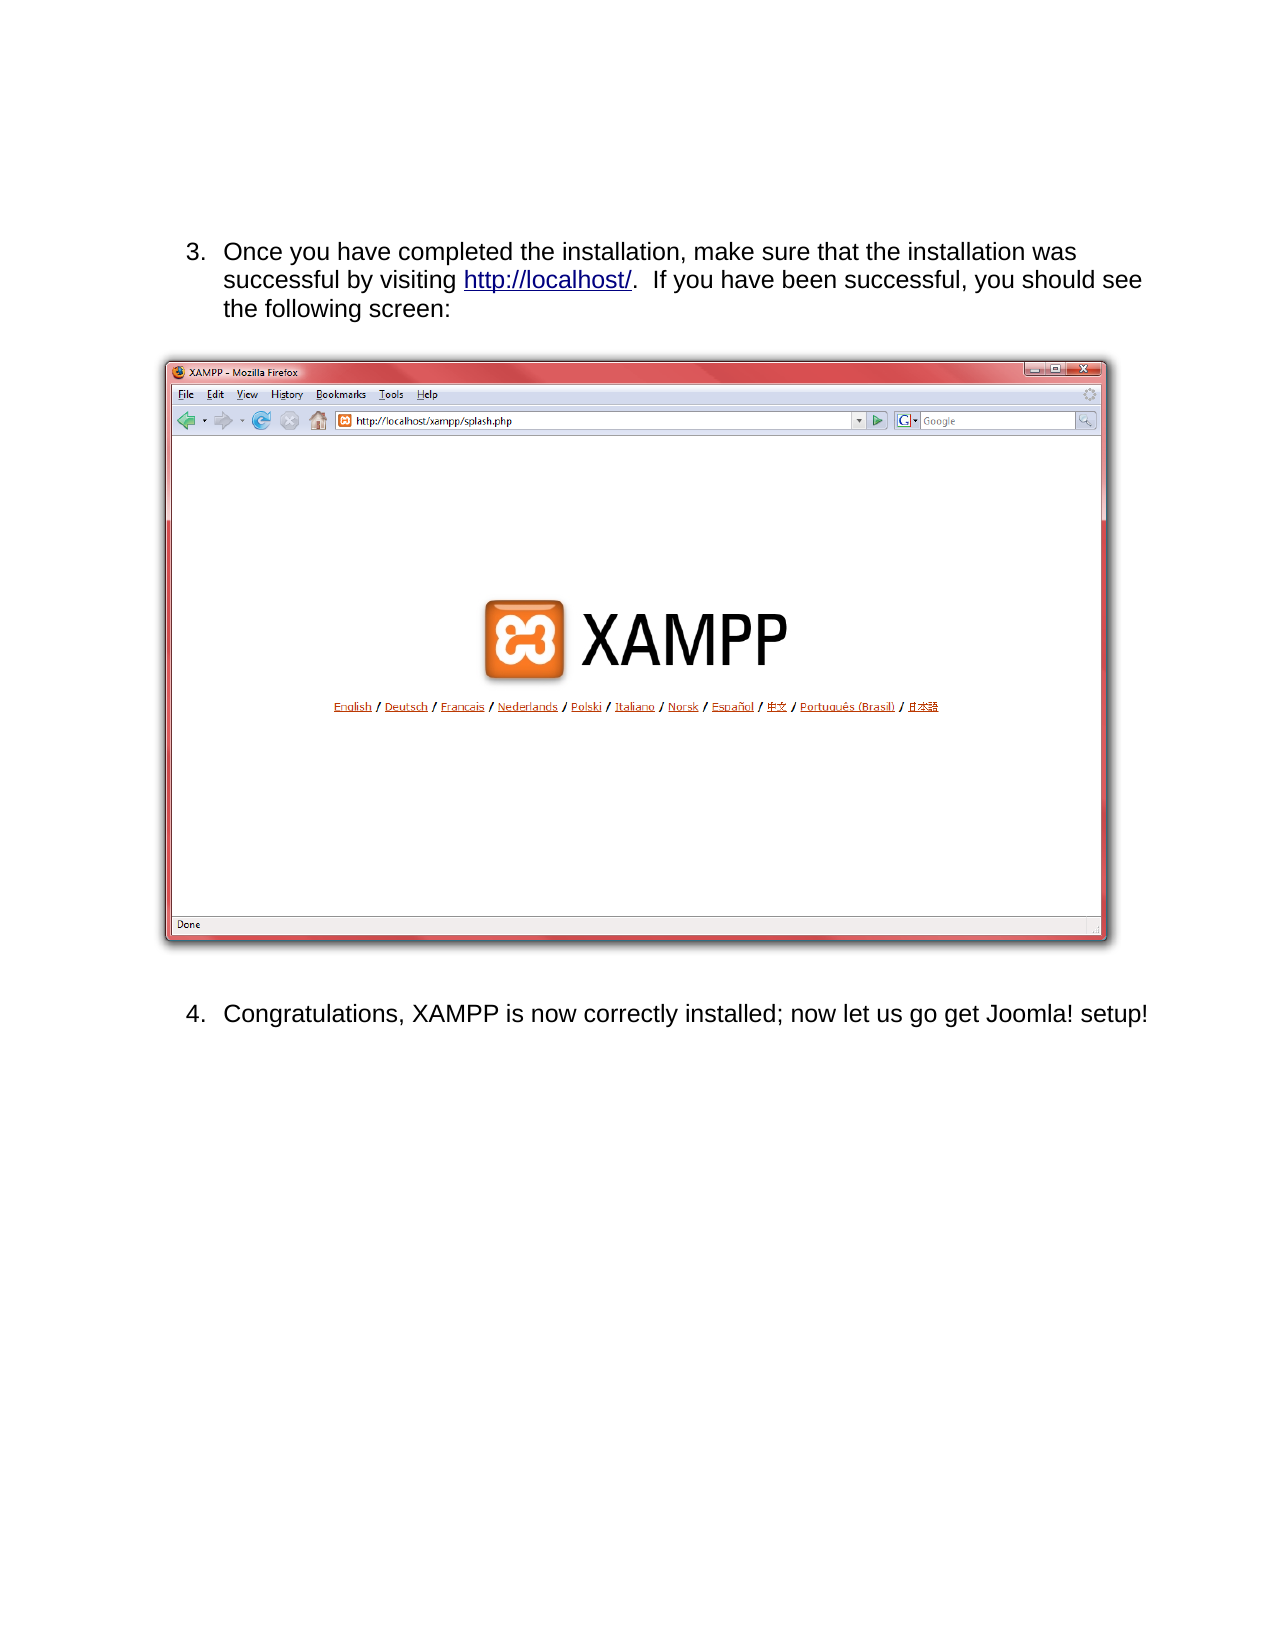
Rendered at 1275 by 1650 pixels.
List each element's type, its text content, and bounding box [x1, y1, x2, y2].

picture [153, 349, 1122, 956]
list Congratulations, XAMPP is now correctly installed; now let us go get Joomla! setup! [186, 999, 1157, 1028]
list Once you have completed the installation, make sure that the installation was successful by visiting http://localhost/. If you have been successful, you should see the following screen: [186, 237, 1157, 323]
